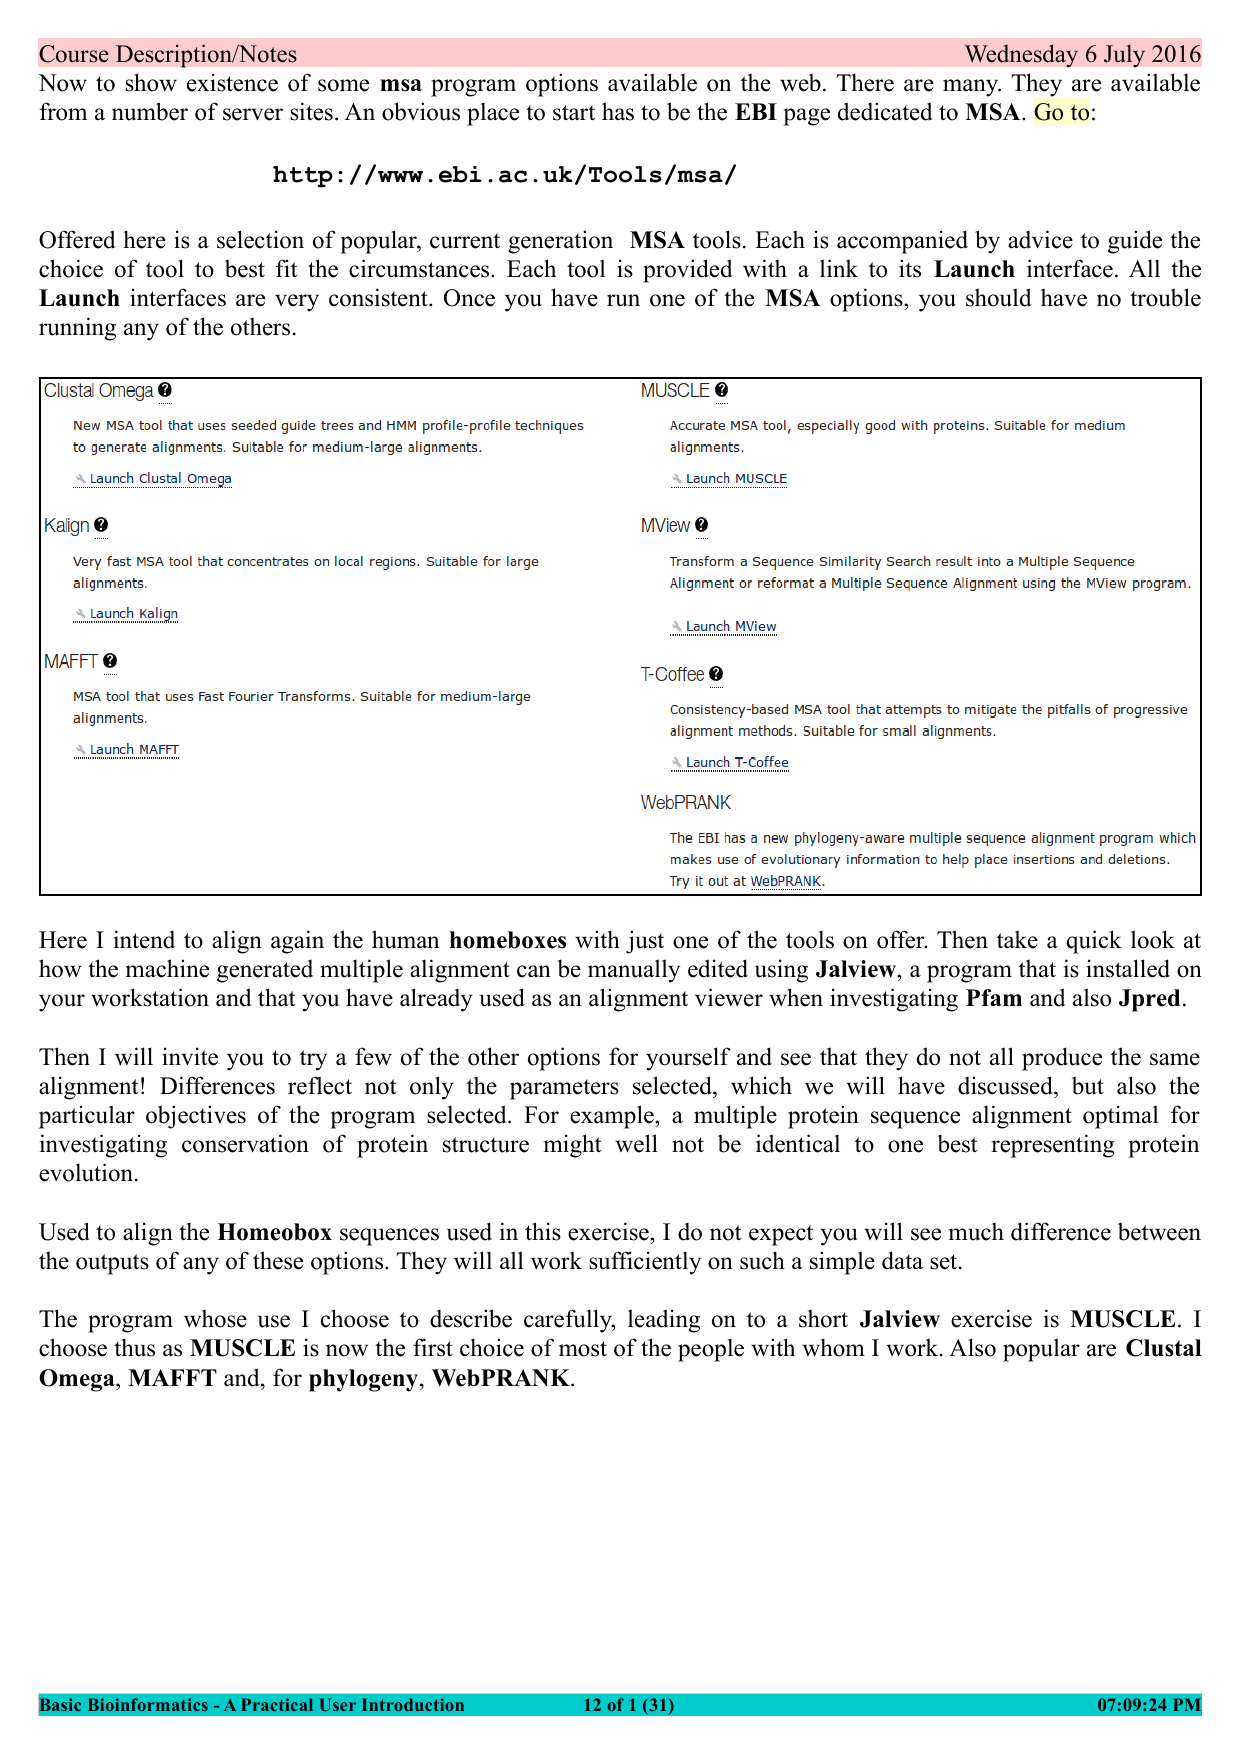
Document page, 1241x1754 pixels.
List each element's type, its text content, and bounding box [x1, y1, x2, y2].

text Offered here is a selection of popular, current generation MSA tools. Each is accompanied by advice to guide the choice of tool to best fit the circumstances. Each tool is provided with a link to its Launch interface. All the Launch interfaces are very consistent. Once you have run one of the MSA options, you should have no trouble running any of the others. [38, 225, 1202, 341]
text http://www.ebi.ac.uk/Tools/msa/ [38, 161, 1202, 189]
picture [41, 379, 1200, 894]
text Then I will invite you to try a few of the other options for yourself and see that they do not all produce the same alignment! Differences reflect not only the parameters selected, which we will have discussed, but also the particular objectives of the program selected. For example, a multiple protein sequence alignment optimal for investigating conservation of protein structure might well not be identical to one best representing protein evolution. [38, 1042, 1202, 1187]
text The program whose use I choose to describe carefully, leading on to a short Jalview exercise is MUSCLE. I choose thus as MUSCLE is now the first choice of most of the people with whom I work. Also popular are Clustal Omega, MAFFT and, for phylogeny, WebPRANK. [38, 1304, 1202, 1391]
text Used to align the Homeobox sequences used in this exercise, I do not expect you will see much difference between the outputs of any of these options. They will all work sufficiently on such a simple data set. [38, 1217, 1202, 1275]
text Here I intend to align again the human homeboxes with just one of the tools on offer. Then take a quick look at how the machine generated multiple alignment can be manually edited using Jalview, a program that is installed on your workstation and that you have already used as an alignment viewer when investigating Pfam and also Jpred. [38, 378, 1202, 1012]
text Now to show existence of some msa program options available on the web. There are many. They are available from a number of server sites. An obvious place to start has to be the EBI page dedicated to MSA. Go to: [38, 67, 1202, 126]
